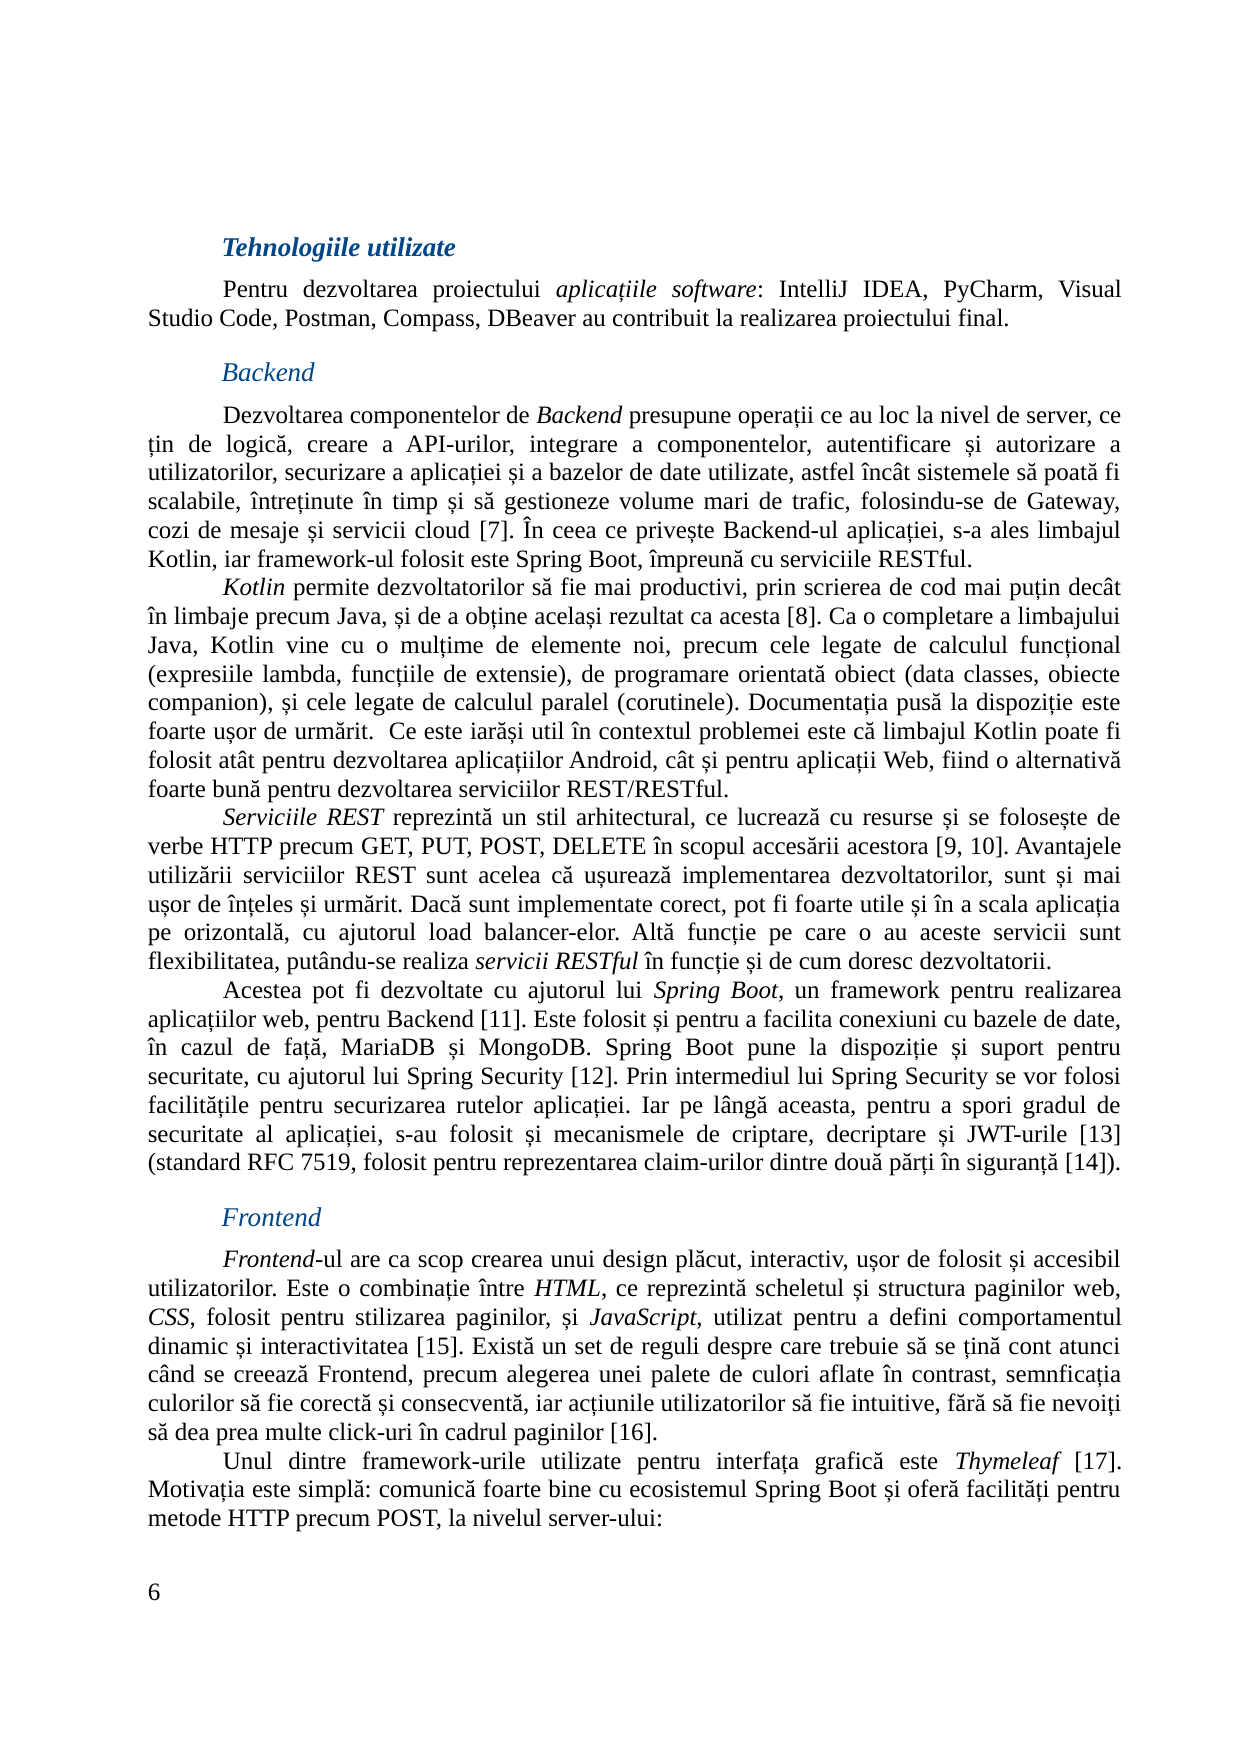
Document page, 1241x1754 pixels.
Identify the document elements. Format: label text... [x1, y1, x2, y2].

text Unul dintre framework-urile utilizate pentru interfața grafică este Thymeleaf [17]. Motivația este simplă: comunică foarte bine cu ecosistemul Spring Boot și oferă facilități pentru metode HTTP precum POST, la nivelul server-ului: [148, 1446, 1122, 1532]
text Acestea pot fi dezvoltate cu ajutorul lui Spring Boot, un framework pentru realizarea aplicațiilor web, pentru Backend [11]. Este folosit și pentru a facilita conexiuni cu bazele de date, în cazul de față, MariaDB și MongoDB. Spring Boot pune la dispoziție și suport pentru securitate, cu ajutorul lui Spring Security [12]. Prin intermediul lui Spring Security se vor folosi facilitățile pentru securizarea rutelor aplicației. Iar pe lângă aceasta, pentru a spori gradul de securitate al aplicației, s-au folosit și mecanismele de criptare, decriptare și JWT-urile [13] (standard RFC 7519, folosit pentru reprezentarea claim-urilor dintre două părți în siguranță [14]). [148, 975, 1122, 1176]
text Dezvoltarea componentelor de Backend presupune operații ce au loc la nivel de server, ce țin de logică, creare a API-urilor, integrare a componentelor, autentificare și autorizare a utilizatorilor, securizare a aplicației și a bazelor de date utilizate, astfel încât sistemele să poată fi scalabile, întreținute în timp și să gestioneze volume mari de trafic, folosindu-se de Gateway, cozi de mesaje și servicii cloud [7]. În ceea ce privește Backend-ul aplicației, s-a ales limbajul Kotlin, iar framework-ul folosit este Spring Boot, împreună cu serviciile RESTful. [148, 400, 1122, 572]
subtitle Tehnologiile utilizate [221, 231, 1122, 262]
subtitle Frontend [221, 1201, 1122, 1232]
subtitle Backend [221, 356, 1122, 388]
text Kotlin permite dezvoltatorilor să fie mai productivi, prin scrierea de cod mai puțin decât în limbaje precum Java, și de a obține același rezultat ca acesta [8]. Ca o completare a limbajului Java, Kotlin vine cu o mulțime de elemente noi, precum cele legate de calculul funcțional (expresiile lambda, funcțiile de extensie), de programare orientată obiect (data classes, obiecte companion), și cele legate de calculul paralel (corutinele). Documentația pusă la dispoziție este foarte ușor de urmărit. Ce este iarăși util în contextul problemei este că limbajul Kotlin poate fi folosit atât pentru dezvoltarea aplicațiilor Android, cât și pentru aplicații Web, fiind o alternativă foarte bună pentru dezvoltarea serviciilor REST/RESTful. [148, 572, 1122, 802]
text Pentru dezvoltarea proiectului aplicațiile software: IntelliJ IDEA, PyCharm, Visual Studio Code, Postman, Compass, DBeaver au contribuit la realizarea proiectului final. [148, 274, 1122, 332]
text Serviciile REST reprezintă un stil arhitectural, ce lucrează cu resurse și se folosește de verbe HTTP precum GET, PUT, POST, DELETE în scopul accesării acestora [9, 10]. Avantajele utilizării serviciilor REST sunt acelea că ușurează implementarea dezvoltatorilor, sunt și mai ușor de înțeles și urmărit. Dacă sunt implementate corect, pot fi foarte utile și în a scala aplicația pe orizontală, cu ajutorul load balancer-elor. Altă funcție pe care o au aceste servicii sunt flexibilitatea, putându-se realiza servicii RESTful în funcție și de cum doresc dezvoltatorii. [148, 802, 1122, 975]
text Frontend-ul are ca scop crearea unui design plăcut, interactiv, ușor de folosit și accesibil utilizatorilor. Este o combinație între HTML, ce reprezintă scheletul și structura paginilor web, CSS, folosit pentru stilizarea paginilor, și JavaScript, utilizat pentru a defini comportamentul dinamic și interactivitatea [15]. Există un set de reguli despre care trebuie să se țină cont atunci când se creează Frontend, precum alegerea unei palete de culori aflate în contrast, semnficația culorilor să fie corectă și consecventă, iar acțiunile utilizatorilor să fie intuitive, fără să fie nevoiți să dea prea multe click-uri în cadrul paginilor [16]. [148, 1244, 1122, 1446]
